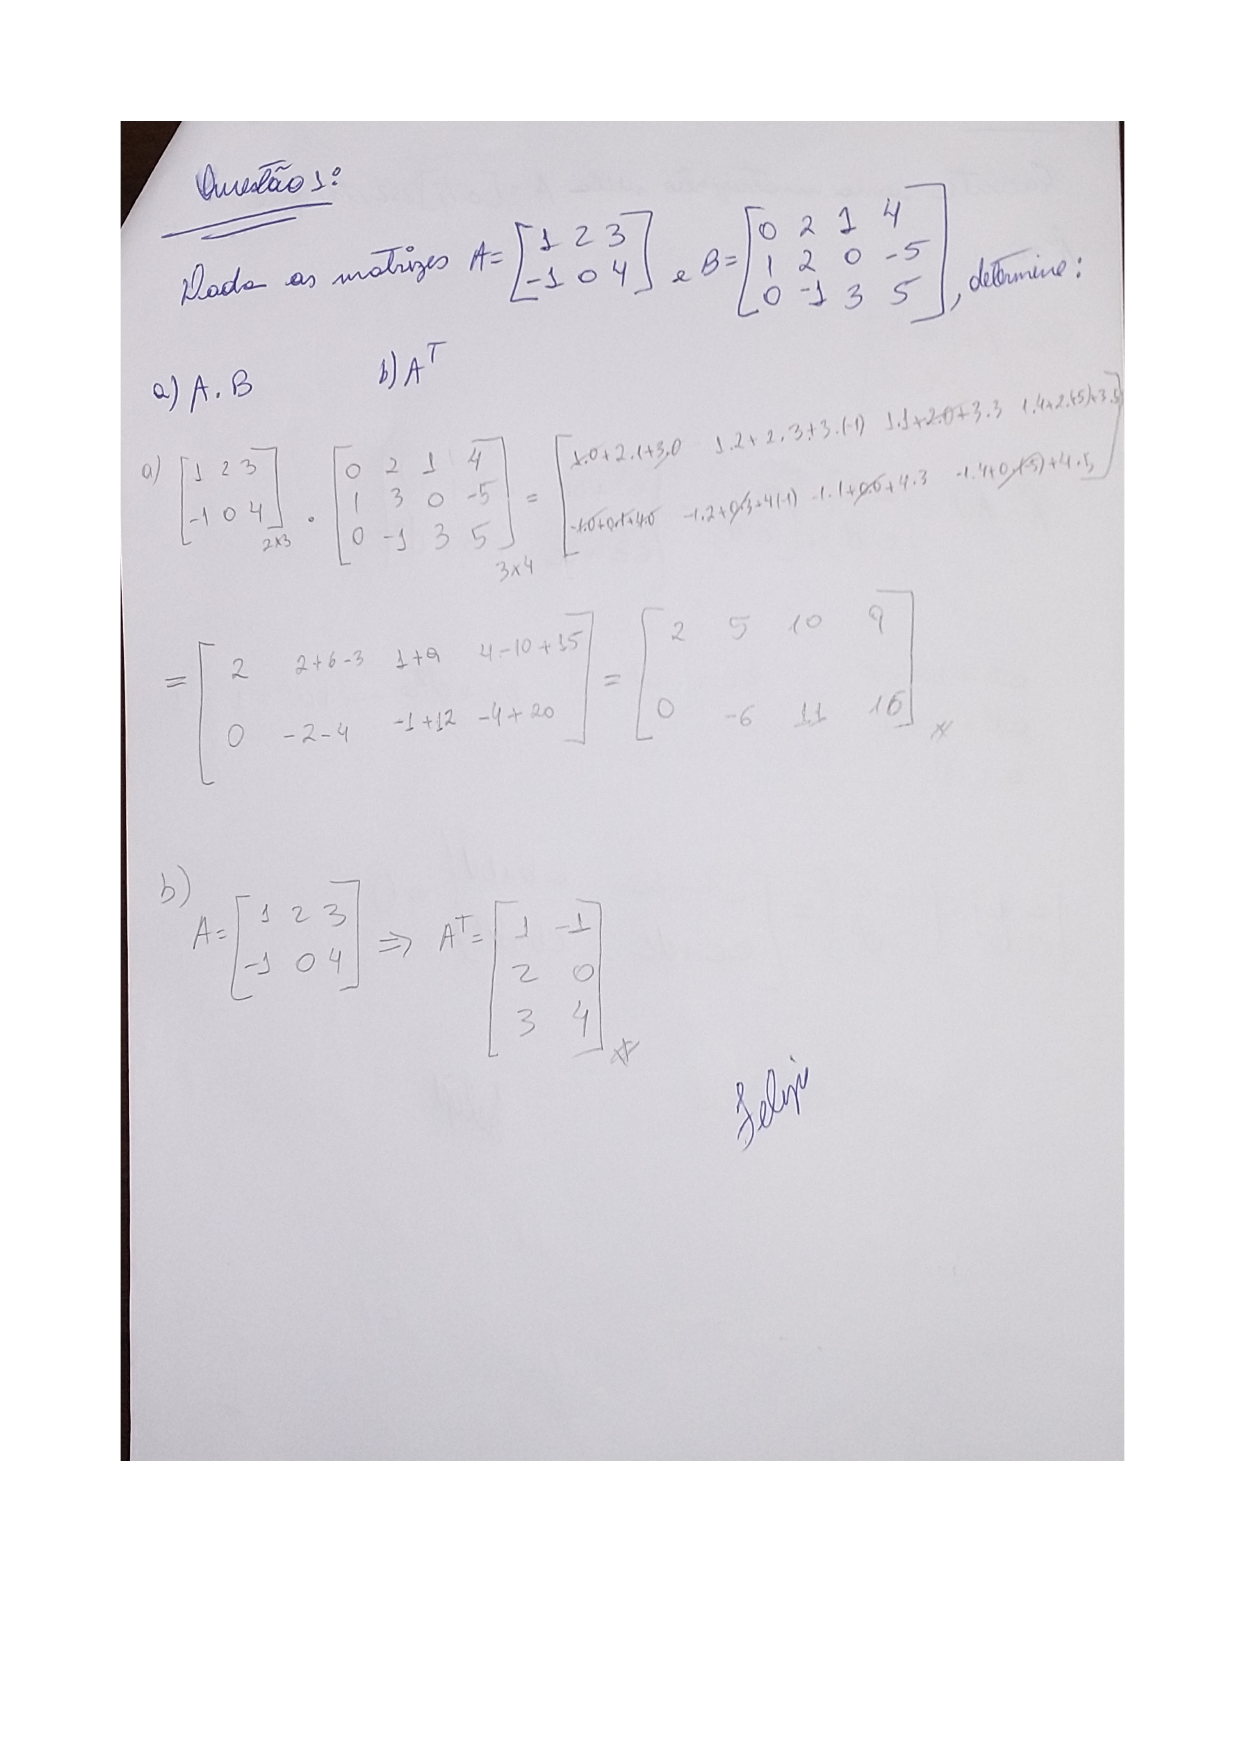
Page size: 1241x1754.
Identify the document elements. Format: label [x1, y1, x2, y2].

picture [120, 121, 1125, 1461]
